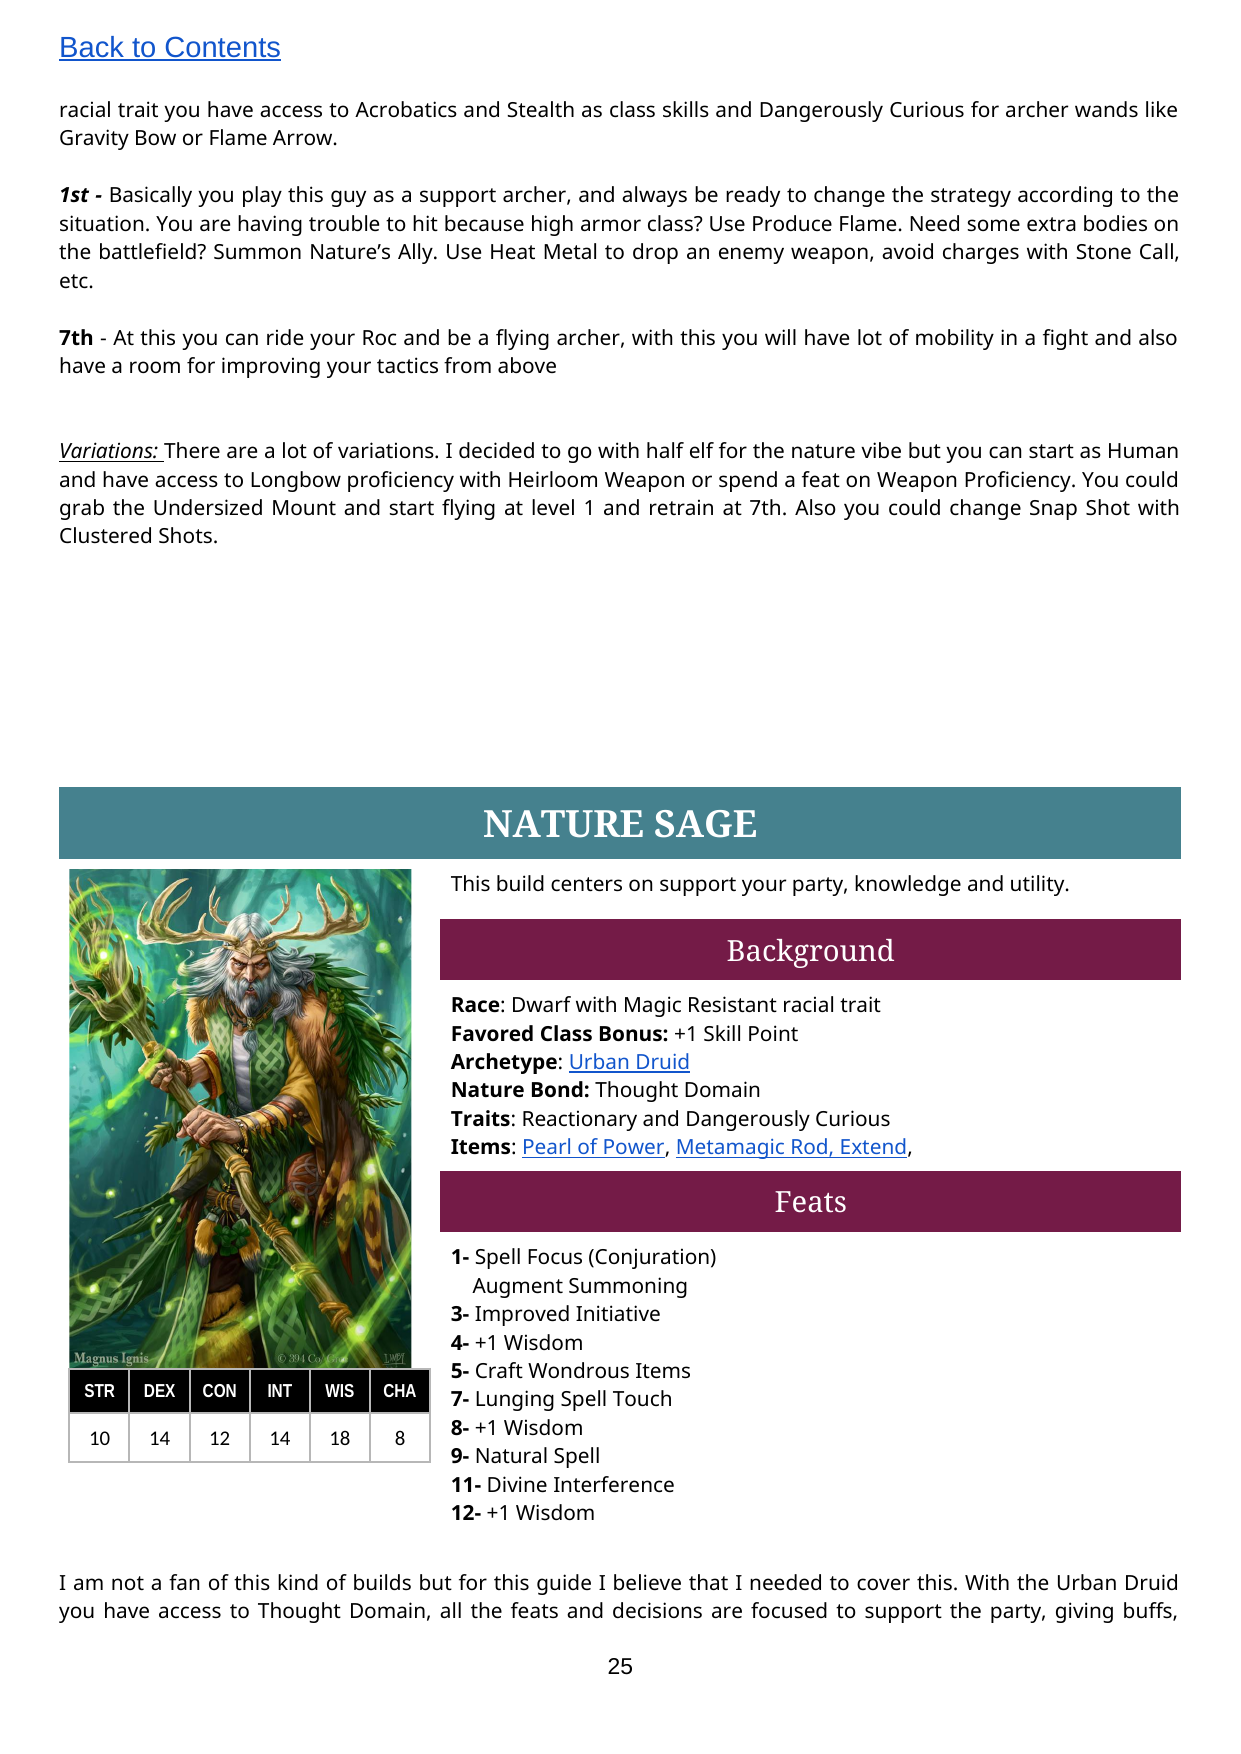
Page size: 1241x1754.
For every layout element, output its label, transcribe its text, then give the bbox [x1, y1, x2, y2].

text 1st - Basically you play this guy as a support archer, and always be ready to change the strategy according to the situation. You are having trouble to hit because high armor class? Use Produce Flame. Need some extra bodies on the battlefield? Summon Nature’s Ally. Use Heat Metal to drop an enemy weapon, avoid charges with Stone Call, etc. [59, 180, 1181, 294]
table_header CHA [371, 1370, 429, 1412]
table_cell 14 [130, 1414, 189, 1461]
table_header WIS [311, 1370, 369, 1412]
table_cell Race: Dwarf with Magic Resistant racial trait Favored Class Bonus: +1 Skill Point Archetype: Urban Druid Nature Bond: Thought Domain Traits: Reactionary and Dangerously Curious Items: Pearl of Power, Metamagic Rod, Extend, [440, 980, 1181, 1171]
text I am not a fan of this kind of builds but for this guide I believe that I needed to cover this. With the Urban Druid you have access to Thought Domain, all the feats and decisions are focused to support the party, giving buffs, [59, 1568, 1181, 1624]
table_cell 8 [371, 1414, 429, 1461]
text racial trait you have access to Acrobatics and Stealth as class skills and Dangerously Curious for archer wands like Gravity Bow or Flame Arrow. [59, 95, 1181, 152]
table_cell 14 [251, 1414, 309, 1461]
table_header DEX [130, 1370, 189, 1412]
text Variations: There are a lot of variations. I decided to go with half elf for the nature vibe but you can start as Human and have access to Longbow proficiency with Heirloom Weapon or spend a feat on Weapon Proficiency. You could grab the Undersized Mount and start flying at level 1 and retrain at 7th. Also you could change Snap Shot with Clustered Shots. [59, 436, 1181, 550]
picture [69, 869, 412, 1368]
table_cell Feats [440, 1171, 1181, 1232]
table_cell 18 [311, 1414, 369, 1461]
table_cell [59, 859, 440, 1537]
table_cell 1- Spell Focus (Conjuration) Augment Summoning 3- Improved Initiative 4- +1 Wisdom 5- Craft Wondrous Items 7- Lunging Spell Touch 8- +1 Wisdom 9- Natural Spell 11- Divine Interference 12- +1 Wisdom [440, 1232, 1181, 1537]
table_cell 12 [191, 1414, 249, 1461]
table_header INT [251, 1370, 309, 1412]
table_cell Background [440, 919, 1181, 980]
table_header CON [191, 1370, 249, 1412]
table_cell This build centers on support your party, knowledge and utility. [440, 859, 1181, 919]
table_header NATURE SAGE [59, 787, 1181, 859]
table_cell 10 [70, 1414, 128, 1461]
text 7th - At this you can ride your Roc and be a flying archer, with this you will have lot of mobility in a fight and also have a room for improving your tactics from above [59, 323, 1181, 379]
table_header STR [70, 1370, 128, 1412]
